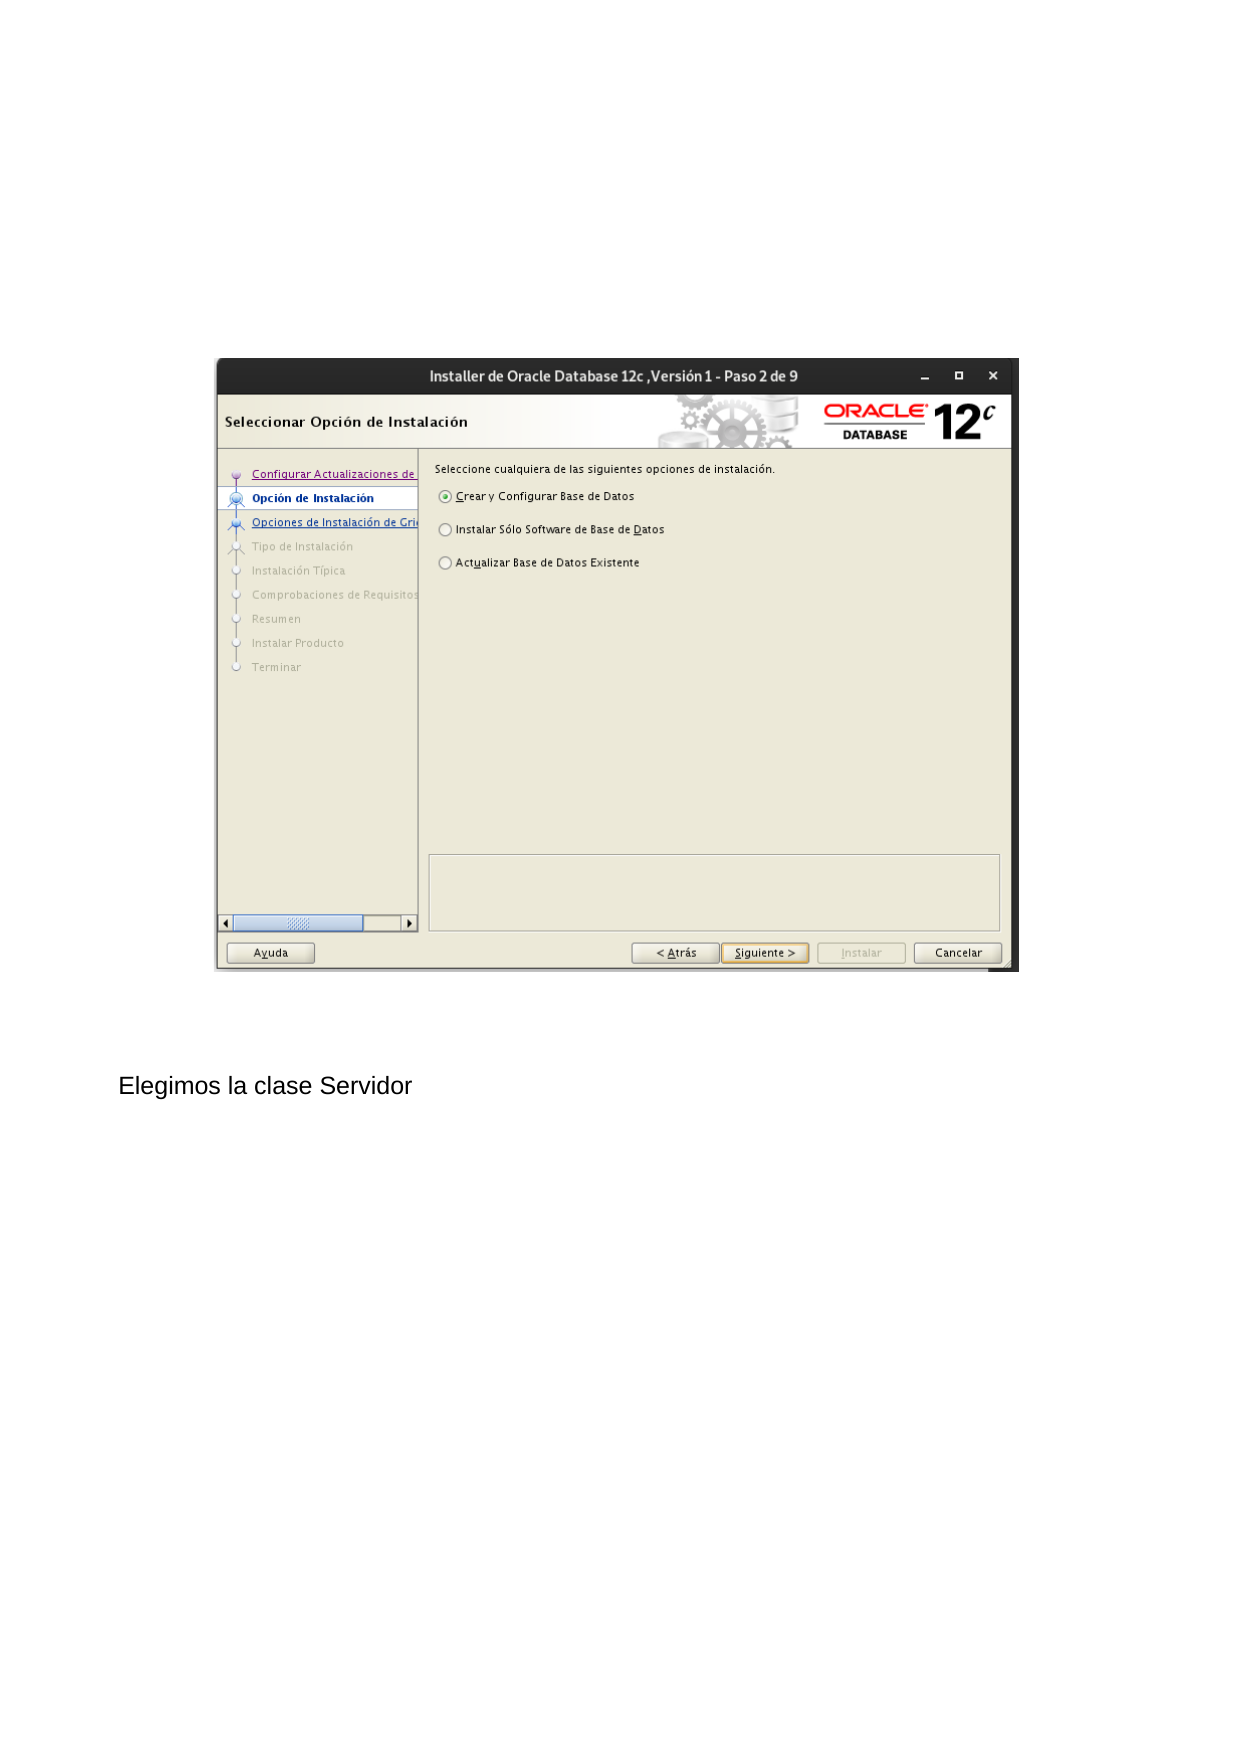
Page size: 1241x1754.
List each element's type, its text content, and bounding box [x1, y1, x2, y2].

picture [272, 358, 952, 972]
text Elegimos la clase Servidor [118, 1071, 1122, 1099]
